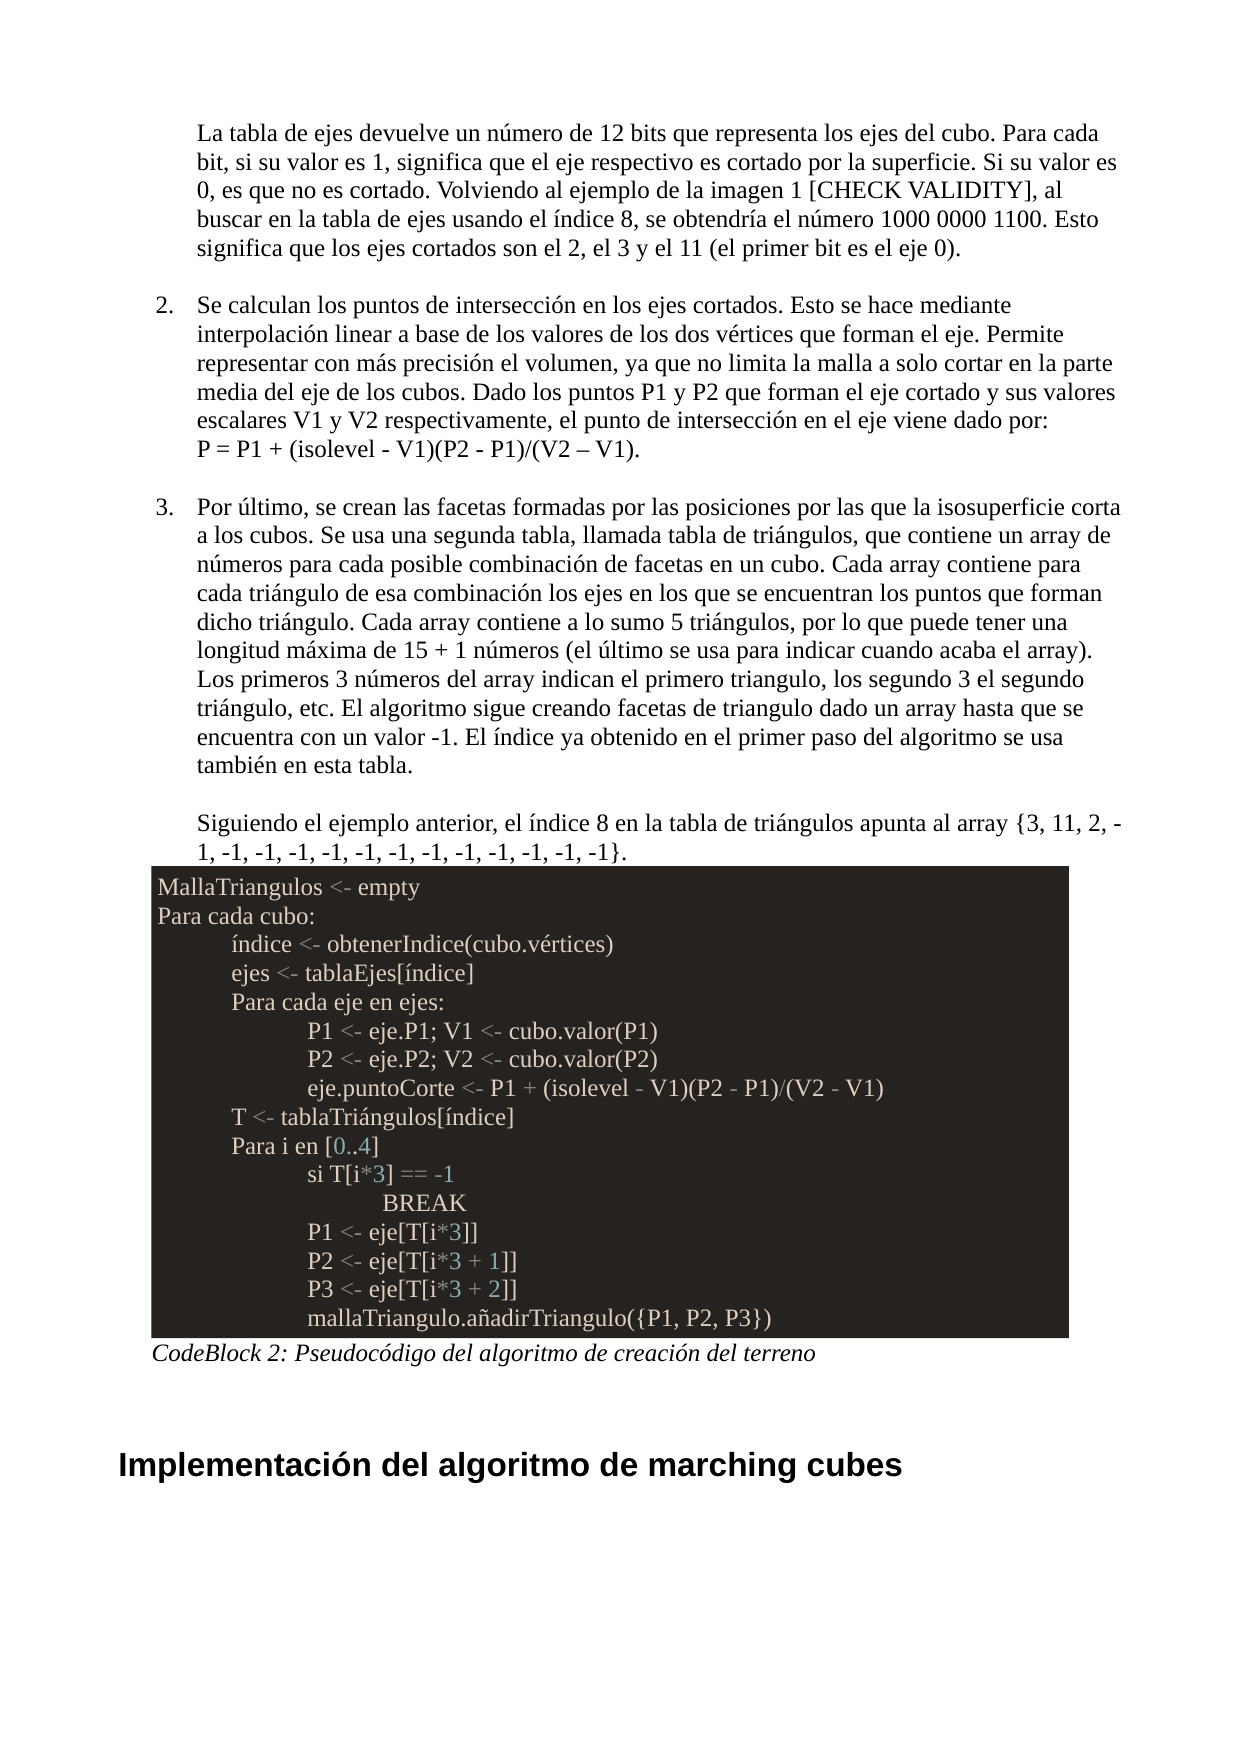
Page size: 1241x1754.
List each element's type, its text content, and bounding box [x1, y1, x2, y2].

list P = P1 + (isolevel - V1)(P2 - P1)/(V2 – V1). [155, 434, 1122, 463]
list Por último, se crean las facetas formadas por las posiciones por las que la isosuperficie corta a los cubos. Se usa una segunda tabla, llamada tabla de triángulos, que contiene un array de números para cada posible combinación de facetas en un cubo. Cada array contiene para cada triángulo de esa combinación los ejes en los que se encuentran los puntos que forman dicho triángulo. Cada array contiene a lo sumo 5 triángulos, por lo que puede tener una longitud máxima de 15 + 1 números (el último se usa para indicar cuando acaba el array). Los primeros 3 números del array indican el primero triangulo, los segundo 3 el segundo triángulo, etc. El algoritmo sigue creando facetas de triangulo dado un array hasta que se encuentra con un valor -1. El índice ya obtenido en el primer paso del algoritmo se usa también en esta tabla. [155, 492, 1122, 779]
list Siguiendo el ejemplo anterior, el índice 8 en la tabla de triángulos apunta al array {3, 11, 2, -1, -1, -1, -1, -1, -1, -1, -1, -1, -1, -1, -1, -1}. [155, 808, 1122, 866]
list La tabla de ejes devuelve un número de 12 bits que representa los ejes del cubo. Para cada bit, si su valor es 1, significa que el eje respectivo es cortado por la superficie. Si su valor es 0, es que no es cortado. Volviendo al ejemplo de la imagen 1 [CHECK VALIDITY], al buscar en la tabla de ejes usando el índice 8, se obtendría el número 1000 0000 1100. Esto significa que los ejes cortados son el 2, el 3 y el 11 (el primer bit es el eje 0). [155, 118, 1122, 262]
text CodeBlock 2: Pseudocódigo del algoritmo de creación del terreno [151, 1339, 1069, 1367]
list Se calculan los puntos de intersección en los ejes cortados. Esto se hace mediante interpolación linear a base de los valores de los dos vértices que forman el eje. Permite representar con más precisión el volumen, ya que no limita la malla a solo cortar en la parte media del eje de los cubos. Dado los puntos P1 y P2 que forman el eje cortado y sus valores escalares V1 y V2 respectivamente, el punto de intersección en el eje viene dado por: [155, 291, 1122, 434]
subtitle Implementación del algoritmo de marching cubes [118, 1445, 1122, 1484]
